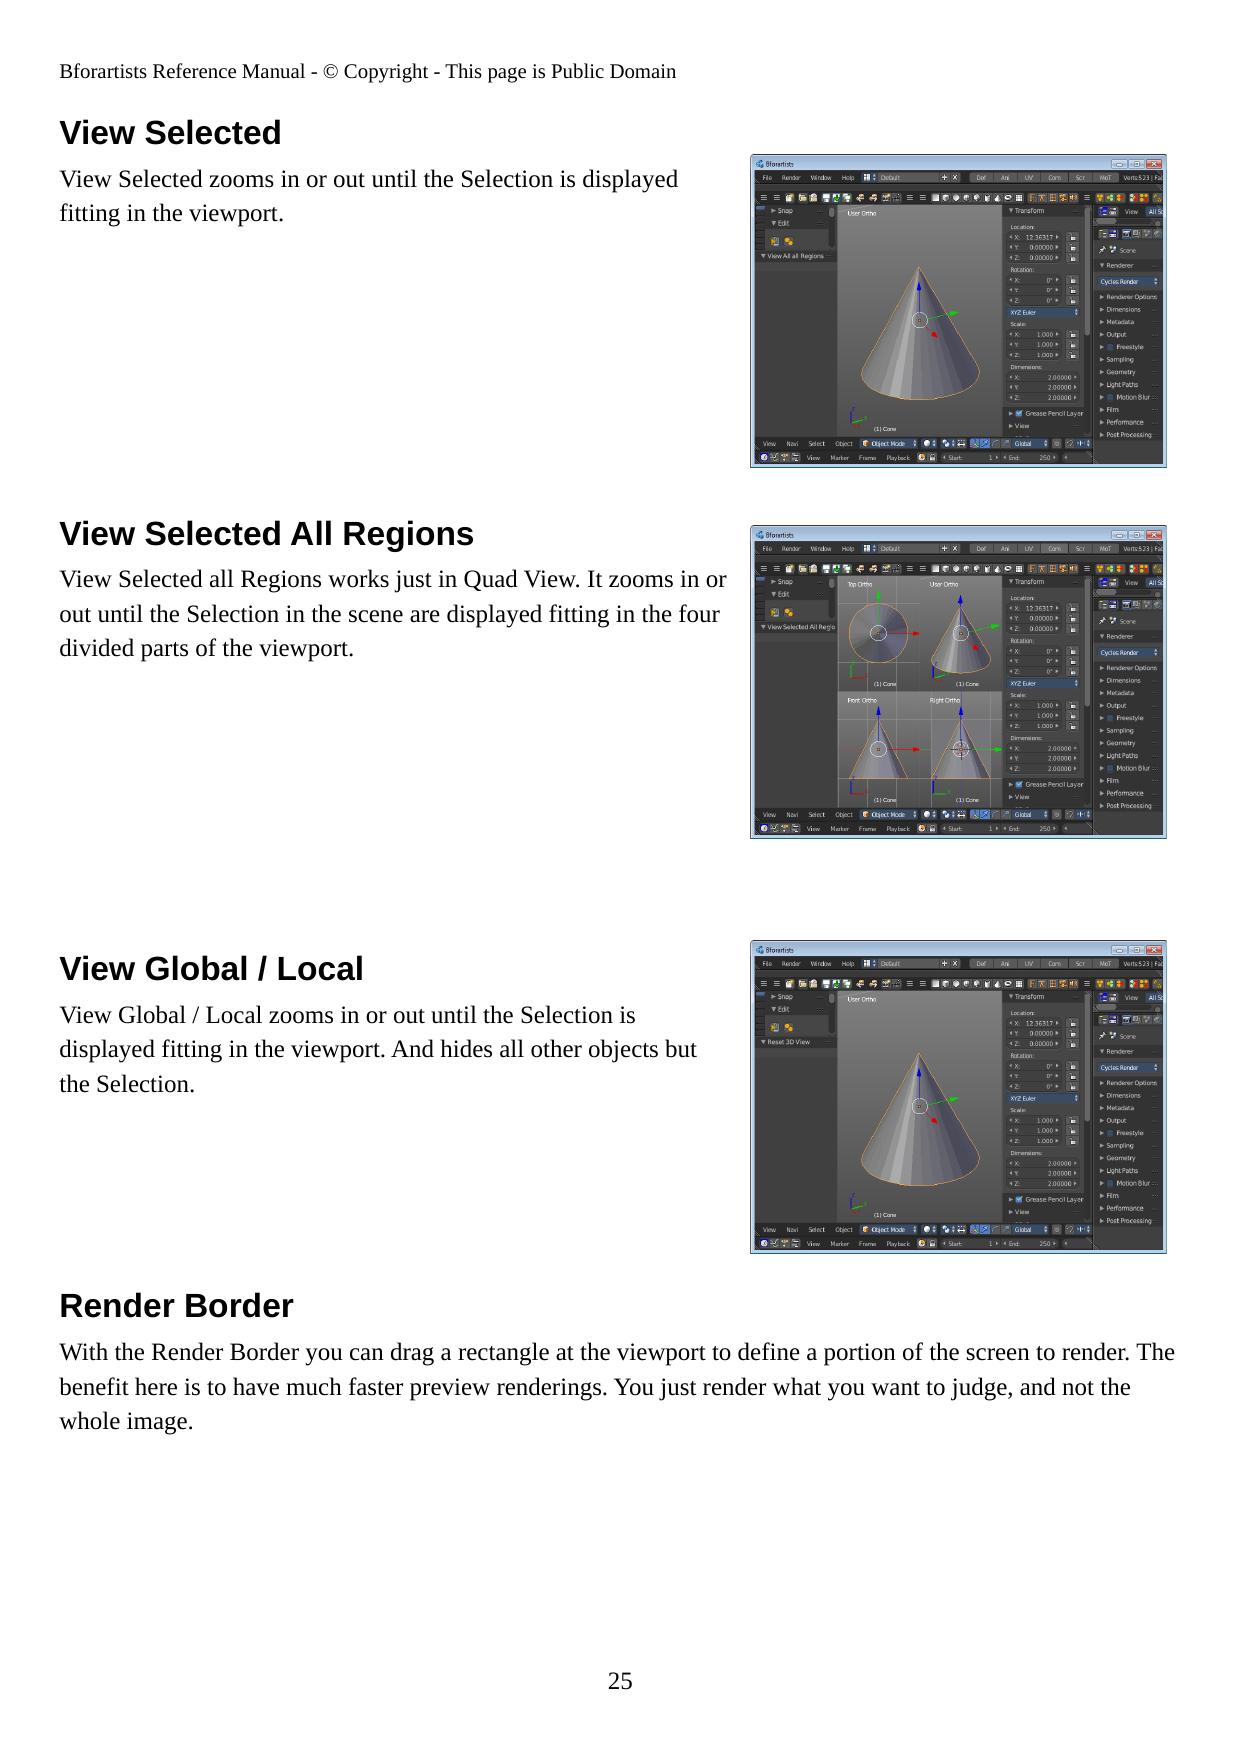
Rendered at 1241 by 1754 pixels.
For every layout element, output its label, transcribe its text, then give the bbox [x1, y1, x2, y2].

subtitle Render Border [59, 1286, 1181, 1324]
text View Global / Local zooms in or out until the Selection is displayed fitting in the viewport. And hides all other objects but the Selection. [59, 1000, 750, 1098]
subtitle [1167, 949, 1181, 987]
picture [750, 525, 1167, 839]
subtitle View Global / Local [59, 949, 750, 987]
subtitle View Selected All Regions [59, 513, 1181, 552]
text View Selected zooms in or out until the Selection is displayed fitting in the viewport. [59, 164, 750, 227]
subtitle View Selected [59, 113, 1181, 151]
text With the Render Border you can drag a rectangle at the viewport to define a portion of the screen to render. The benefit here is to have much faster preview renderings. You just render what you want to judge, and not the whole image. [59, 1337, 1181, 1435]
text View Selected all Regions works just in Quad View. It zooms in or out until the Selection in the scene are displayed fitting in the four divided parts of the viewport. [59, 564, 750, 662]
picture [750, 940, 1167, 1254]
picture [750, 154, 1167, 468]
